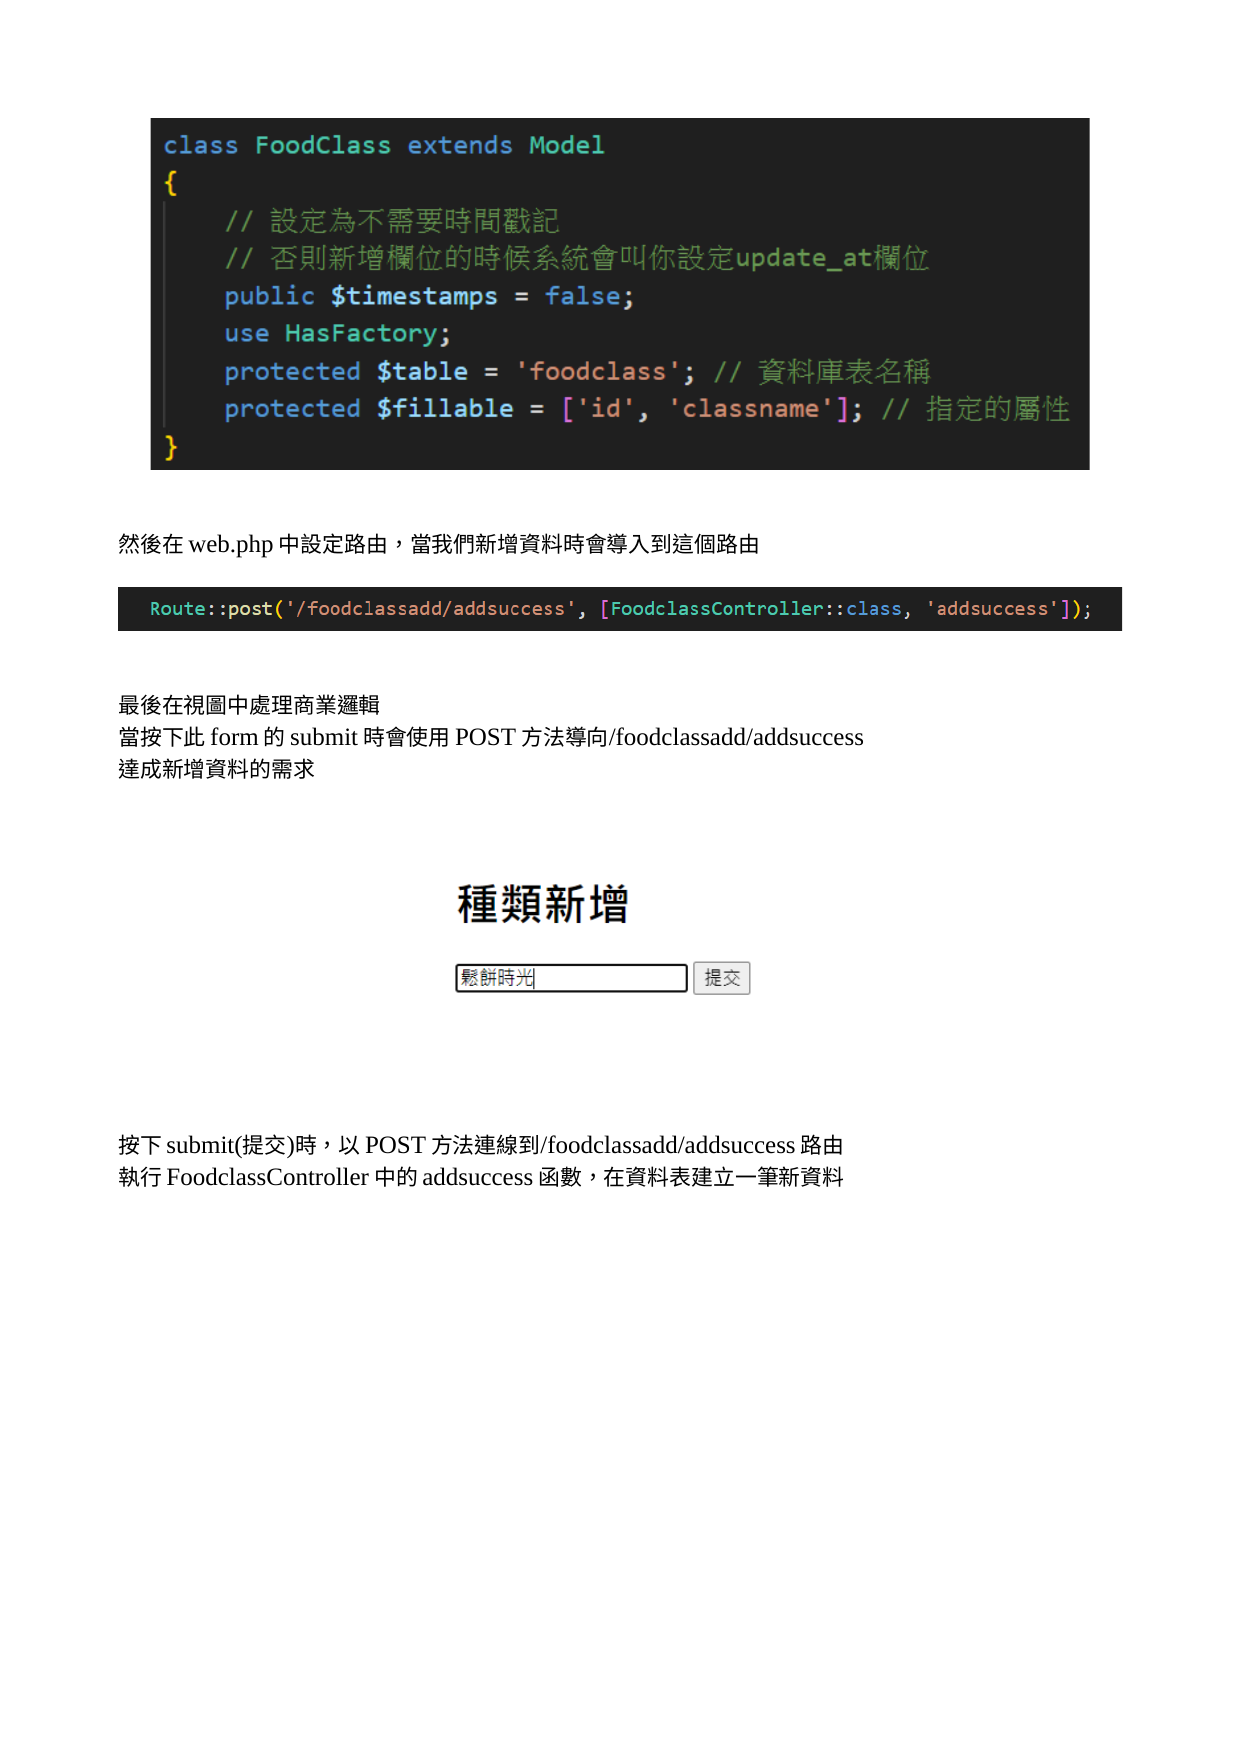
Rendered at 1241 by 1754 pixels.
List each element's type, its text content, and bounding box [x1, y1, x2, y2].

text 當按下此form的submit時會使用POST方法導向/foodclassadd/addsuccess [118, 720, 1122, 752]
picture [118, 587, 1123, 631]
text 達成新增資料的需求 [118, 752, 1122, 783]
picture [150, 118, 1090, 470]
text 執行FoodclassController中的addsuccess函數，在資料表建立一筆新資料 [118, 1160, 1122, 1192]
text 最後在視圖中處理商業邏輯 [118, 688, 1122, 720]
picture [450, 869, 790, 1040]
text 按下submit(提交)時，以POST方法連線到/foodclassadd/addsuccess路由 [118, 1128, 1122, 1160]
text 然後在web.php中設定路由，當我們新增資料時會導入到這個路由 [118, 527, 1122, 559]
